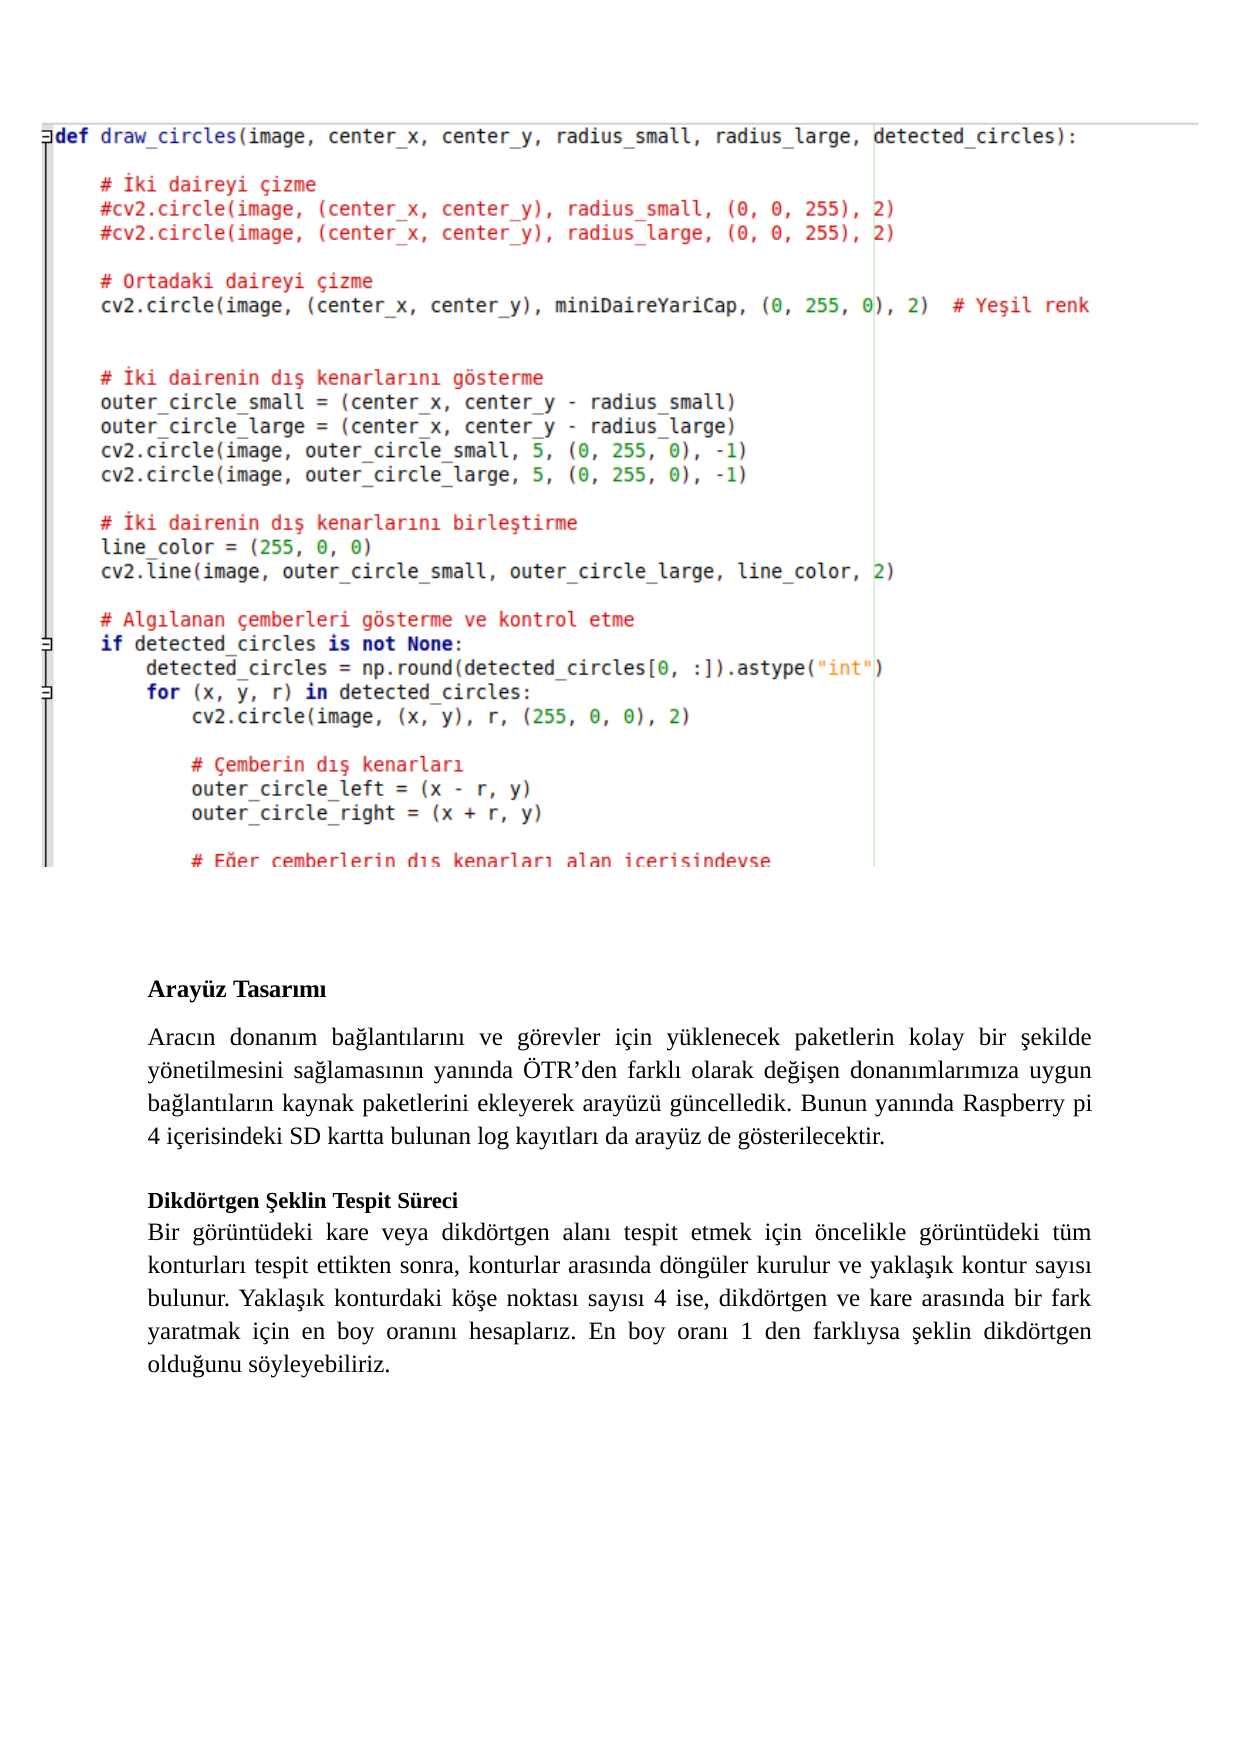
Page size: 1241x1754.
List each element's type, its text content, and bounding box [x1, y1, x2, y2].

picture [41, 122, 1199, 867]
text Aracın donanım bağlantılarını ve görevler için yüklenecek paketlerin kolay bir şekilde yönetilmesini sağlamasının yanında ÖTR’den farklı olarak değişen donanımlarımıza uygun bağlantıların kaynak paketlerini ekleyerek arayüzü güncelledik. Bunun yanında Raspberry pi 4 içerisindeki SD kartta bulunan log kayıtları da arayüz de gösterilecektir. [147, 1022, 1093, 1149]
text Bir görüntüdeki kare veya dikdörtgen alanı tespit etmek için öncelikle görüntüdeki tüm konturları tespit ettikten sonra, konturlar arasında döngüler kurulur ve yaklaşık kontur sayısı bulunur. Yaklaşık konturdaki köşe noktası sayısı 4 ise, dikdörtgen ve kare arasında bir fark yaratmak için en boy oranını hesaplarız. En boy oranı 1 den farklıysa şeklin dikdörtgen olduğunu söyleyebiliriz. [147, 1217, 1093, 1378]
subtitle Arayüz Tasarımı [147, 974, 1198, 1003]
text Dikdörtgen Şeklin Tespit Süreci [147, 1187, 1198, 1214]
